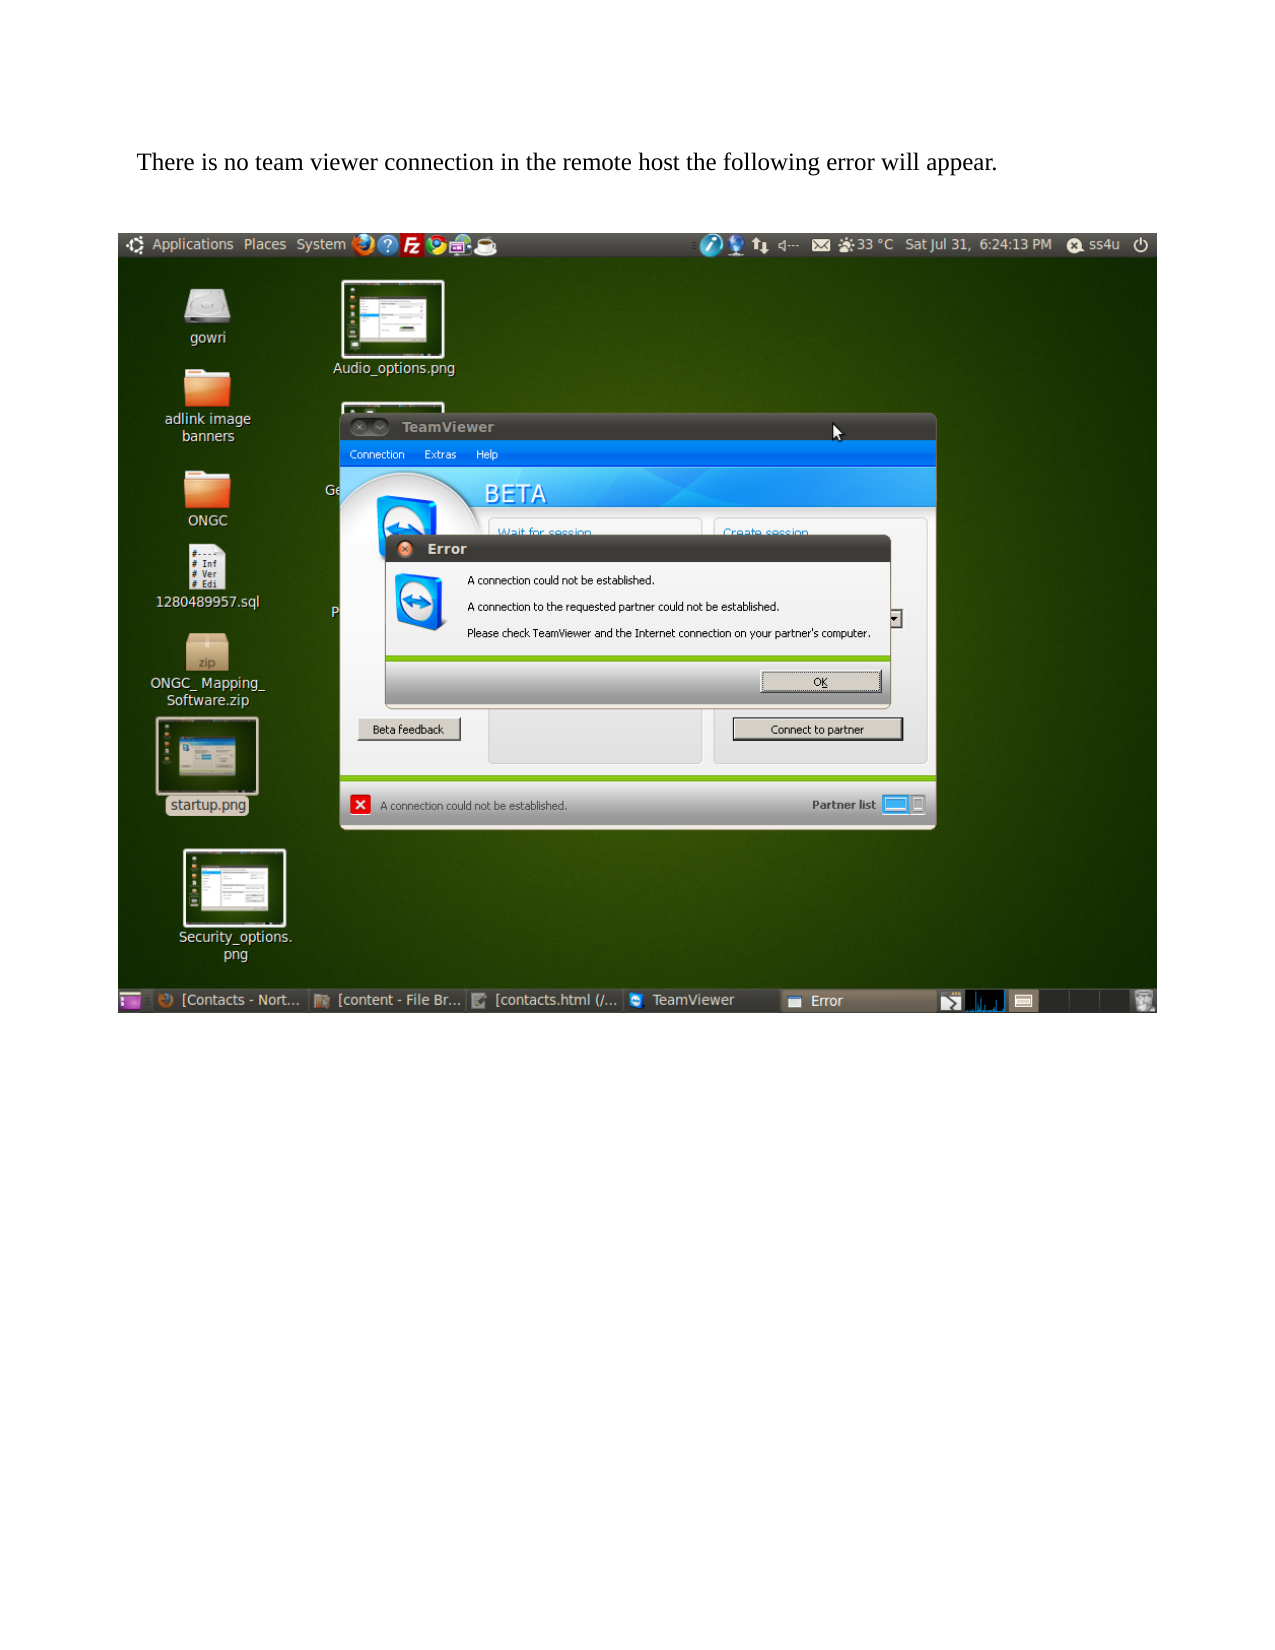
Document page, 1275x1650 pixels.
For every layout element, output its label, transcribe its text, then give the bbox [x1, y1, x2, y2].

text There is no team viewer connection in the remote host the following error will appear. [118, 147, 1157, 176]
picture [118, 233, 1157, 1013]
